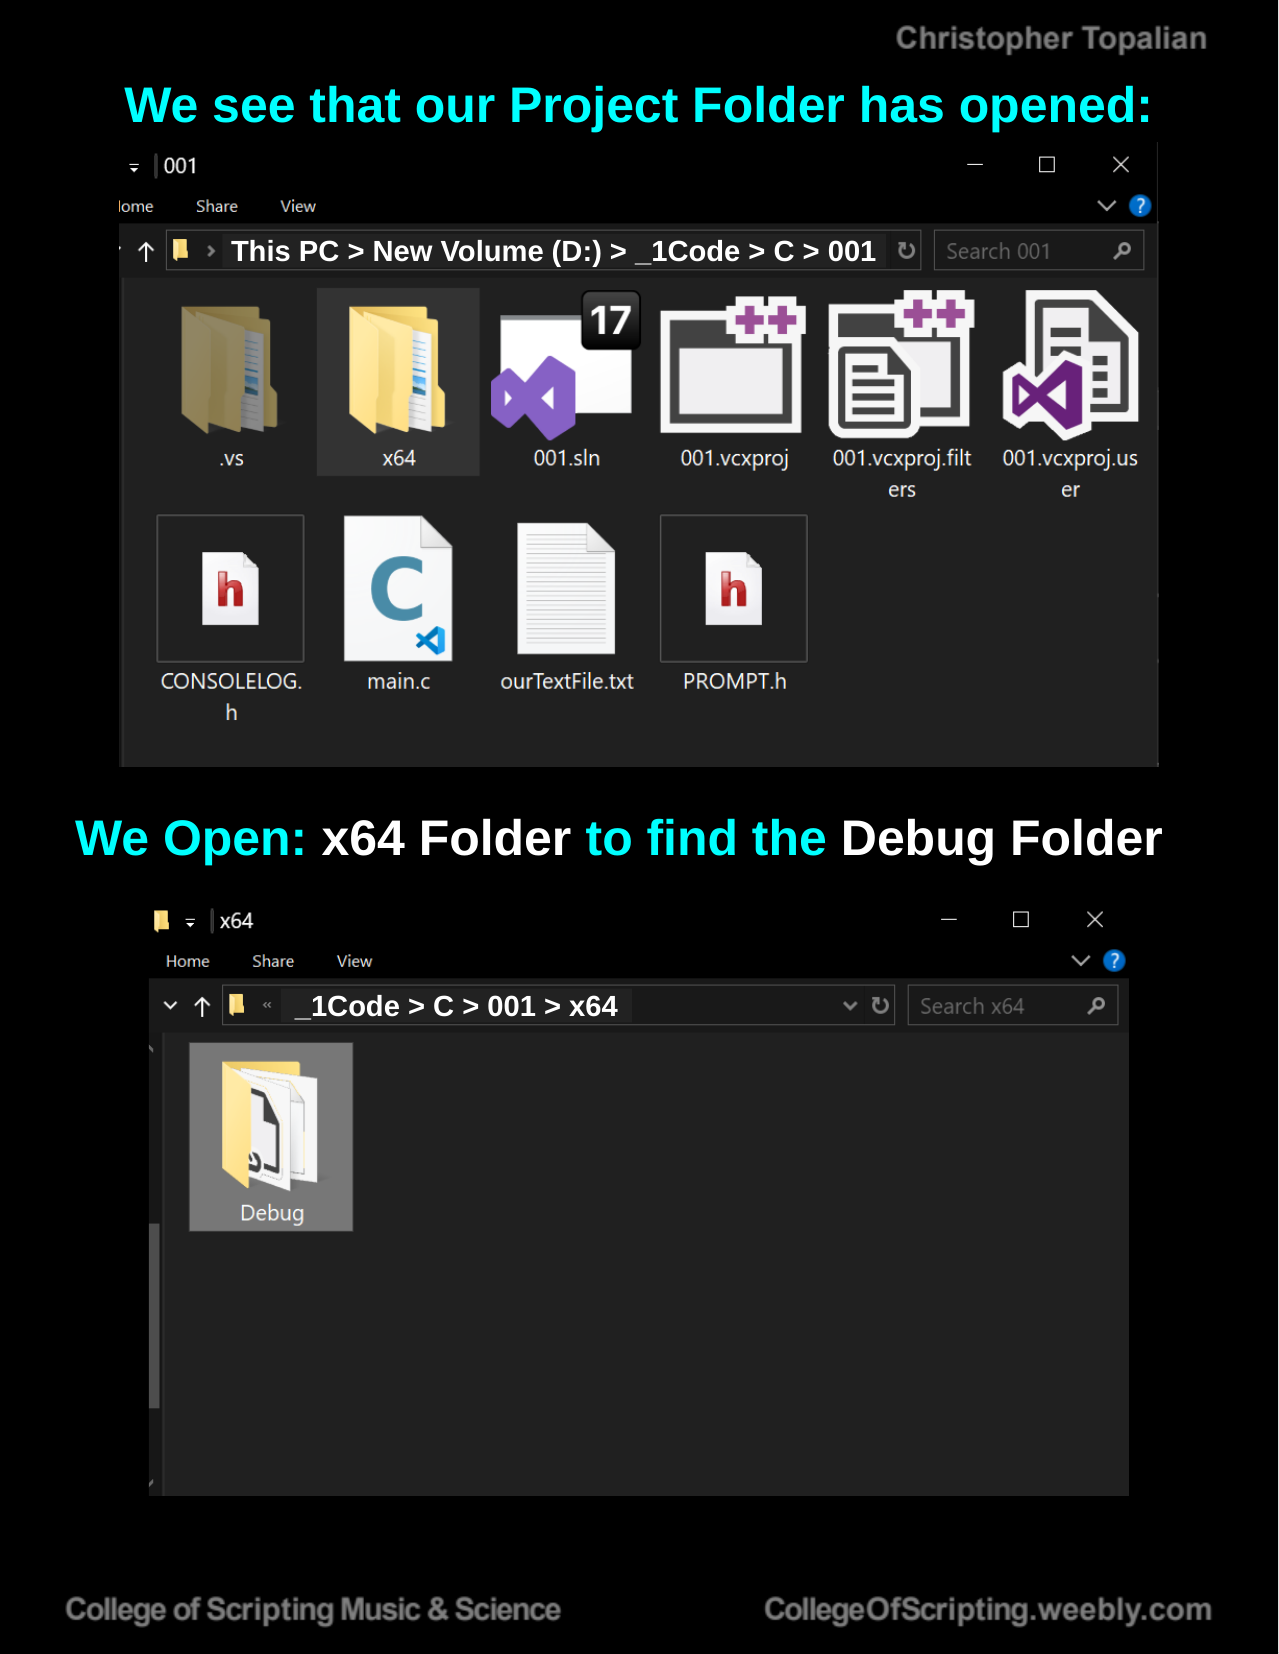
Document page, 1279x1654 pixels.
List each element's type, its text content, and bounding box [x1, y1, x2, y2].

picture [119, 142, 1159, 767]
subtitle We see that our Project Folder has opened: [75, 75, 1203, 132]
subtitle We Open: x64 Folder to find the Debug Folder [75, 808, 1203, 866]
picture [148, 899, 1129, 1496]
